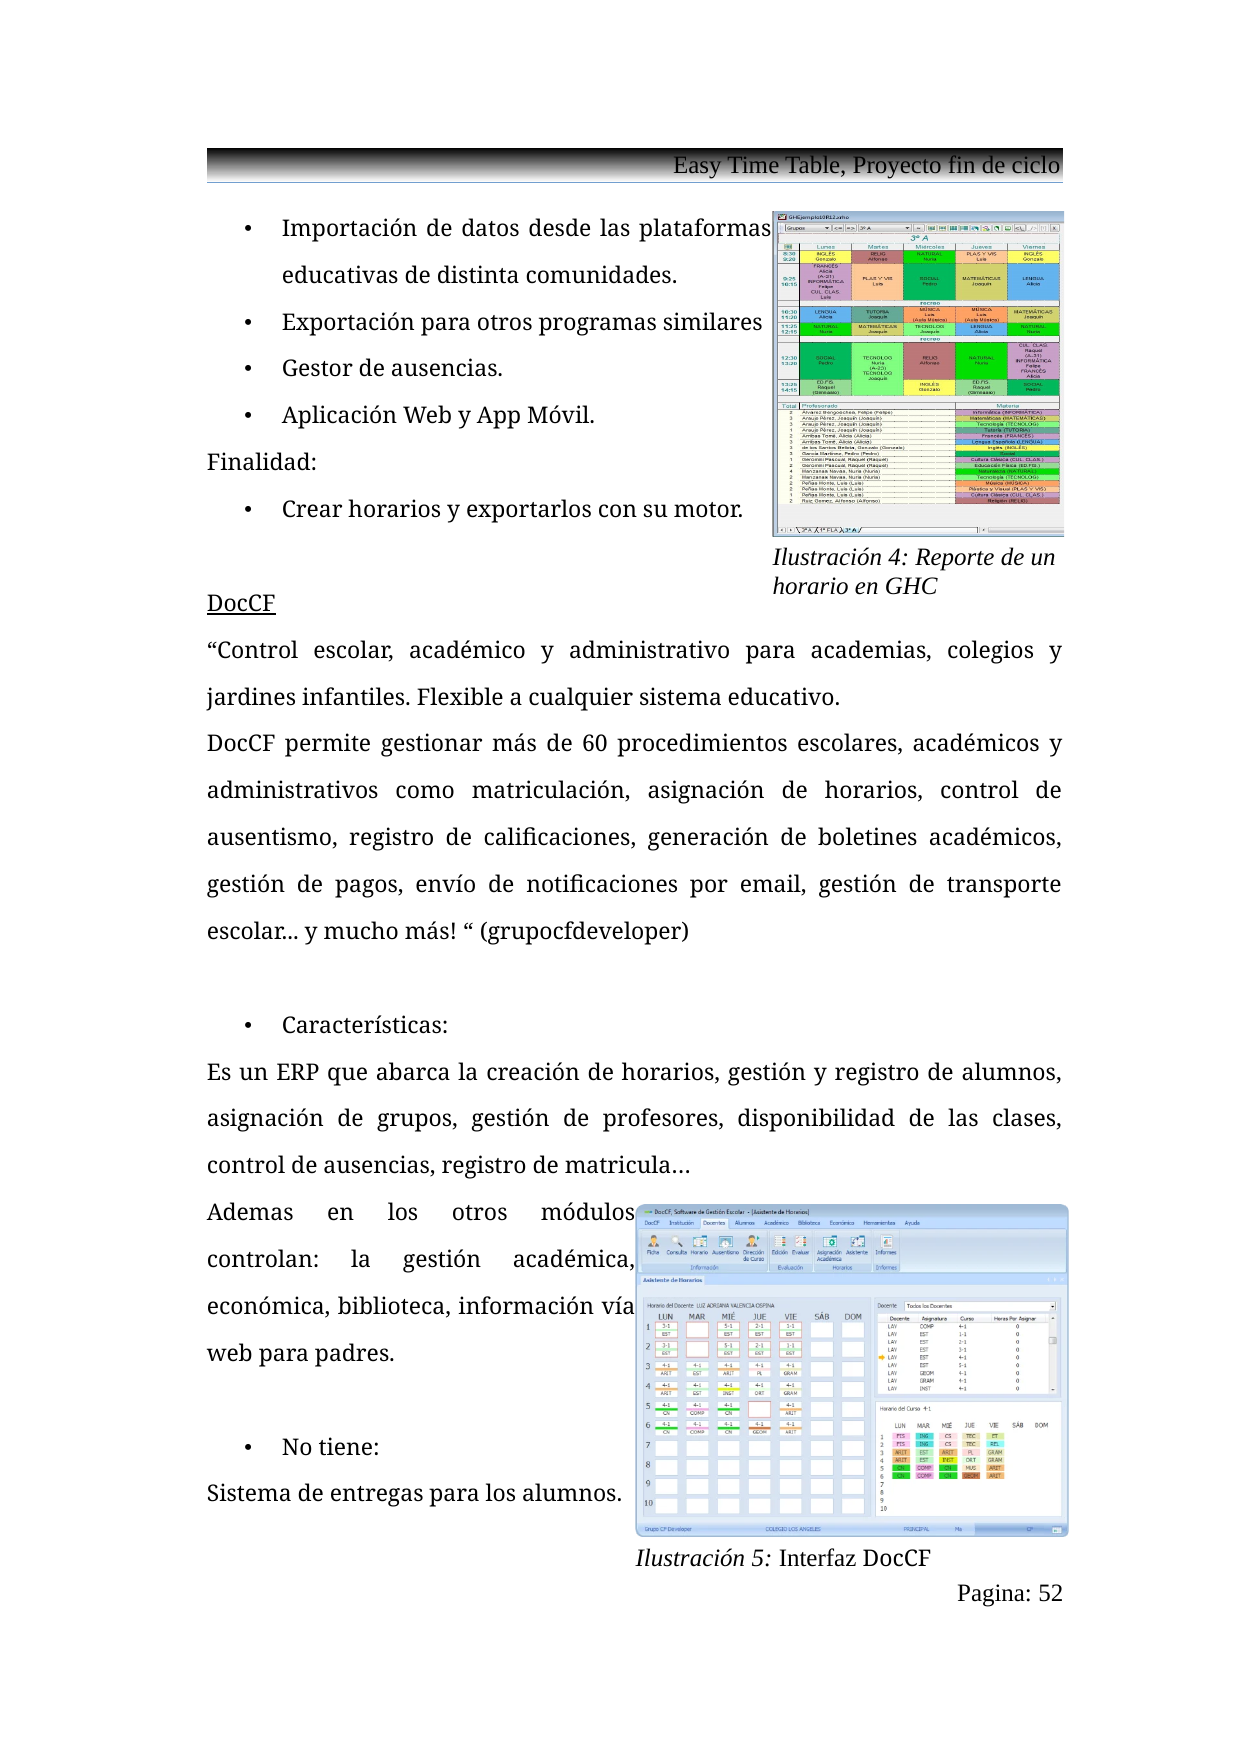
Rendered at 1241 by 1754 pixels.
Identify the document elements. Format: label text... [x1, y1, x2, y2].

text Finalidad: [207, 446, 772, 477]
text DocCF permite gestionar más de 60 procedimientos escolares, académicos y administrativos como matriculación, asignación de horarios, control de ausentismo, registro de calificaciones, generación de boletines académicos, gestión de pagos, envío de notificaciones por email, gestión de transporte escolar... y mucho más! “ (grupocfdeveloper) [207, 727, 1063, 946]
list Ilustración 4: Reporte de un horario en GHC [772, 537, 1064, 600]
picture [635, 1204, 1069, 1537]
list Exportación para otros programas similares [244, 306, 772, 337]
list Características: [244, 1009, 1063, 1040]
list Importación de datos desde las plataformas educativas de distinta comunidades. [244, 212, 772, 290]
picture [772, 211, 1065, 537]
list Gestor de ausencias. [244, 352, 772, 384]
text Sistema de entregas para los alumnos. [207, 1477, 635, 1509]
list Aplicación Web y App Móvil. [244, 399, 772, 431]
text Ademas en los otros módulos controlan: la gestión académica, económica, biblioteca, información vía web para padres. [207, 1192, 1069, 1368]
list Crear horarios y exportarlos con su motor. [244, 493, 772, 524]
list No tiene: [244, 1431, 635, 1462]
list [772, 199, 1064, 211]
text “Control escolar, académico y administrativo para academias, colegios y jardines infantiles. Flexible a cualquier sistema educativo. [207, 634, 1063, 712]
text Es un ERP que abarca la creación de horarios, gestión y registro de alumnos, asignación de grupos, gestión de profesores, disponibilidad de las clases, control de ausencias, registro de matricula… [207, 1056, 1063, 1181]
text Ilustración 5: Interfaz DocCF [635, 1537, 1069, 1573]
text DocCF [207, 587, 1063, 618]
